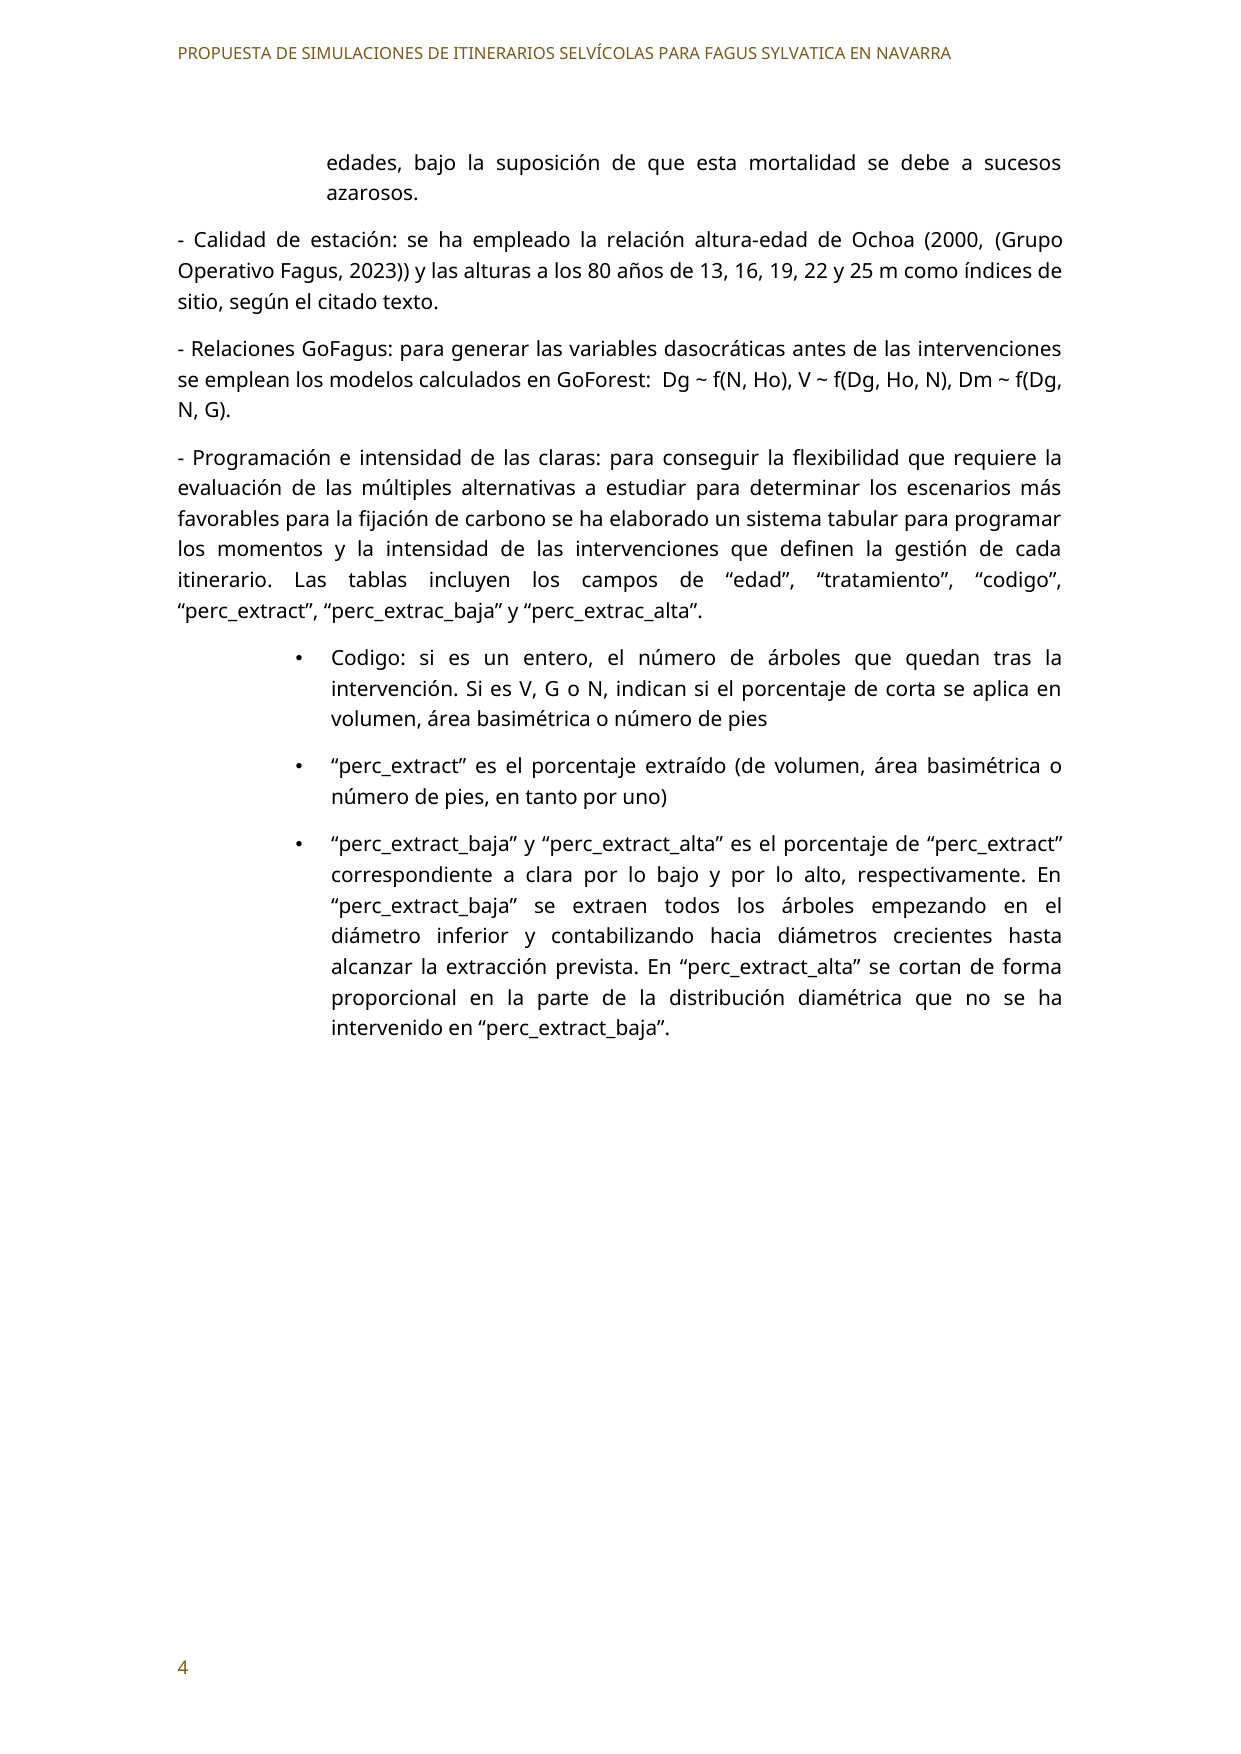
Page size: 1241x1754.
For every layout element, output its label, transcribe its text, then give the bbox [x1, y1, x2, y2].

text - Calidad de estación: se ha empleado la relación altura-edad de Ochoa (2000, (Grupo Operativo Fagus, 2023)) y las alturas a los 80 años de 13, 16, 19, 22 y 25 m como índices de sitio, según el citado texto. [177, 226, 1063, 315]
list “perc_extract_baja” y “perc_extract_alta” es el porcentaje de “perc_extract” correspondiente a clara por lo bajo y por lo alto, respectivamente. En “perc_extract_baja” se extraen todos los árboles empezando en el diámetro inferior y contabilizando hacia diámetros crecientes hasta alcanzar la extracción prevista. En “perc_extract_alta” se cortan de forma proporcional en la parte de la distribución diamétrica que no se ha intervenido en “perc_extract_baja”. [295, 829, 1063, 1042]
text - Programación e intensidad de las claras: para conseguir la flexibilidad que requiere la evaluación de las múltiples alternativas a estudiar para determinar los escenarios más favorables para la fijación de carbono se ha elaborado un sistema tabular para programar los momentos y la intensidad de las intervenciones que definen la gestión de cada itinerario. Las tablas incluyen los campos de “edad”, “tratamiento”, “codigo”, “perc_extract”, “perc_extrac_baja” y “perc_extrac_alta”. [177, 443, 1063, 624]
text - Relaciones GoFagus: para generar las variables dasocráticas antes de las intervenciones se emplean los modelos calculados en GoForest: Dg ~ f(N, Ho), V ~ f(Dg, Ho, N), Dm ~ f(Dg, N, G). [177, 334, 1063, 424]
list edades, bajo la suposición de que esta mortalidad se debe a sucesos azarosos. [288, 148, 1063, 207]
list Codigo: si es un entero, el número de árboles que quedan tras la intervención. Si es V, G o N, indican si el porcentaje de corta se aplica en volumen, área basimétrica o número de pies [295, 643, 1063, 733]
list “perc_extract” es el porcentaje extraído (de volumen, área basimétrica o número de pies, en tanto por uno) [295, 752, 1063, 811]
